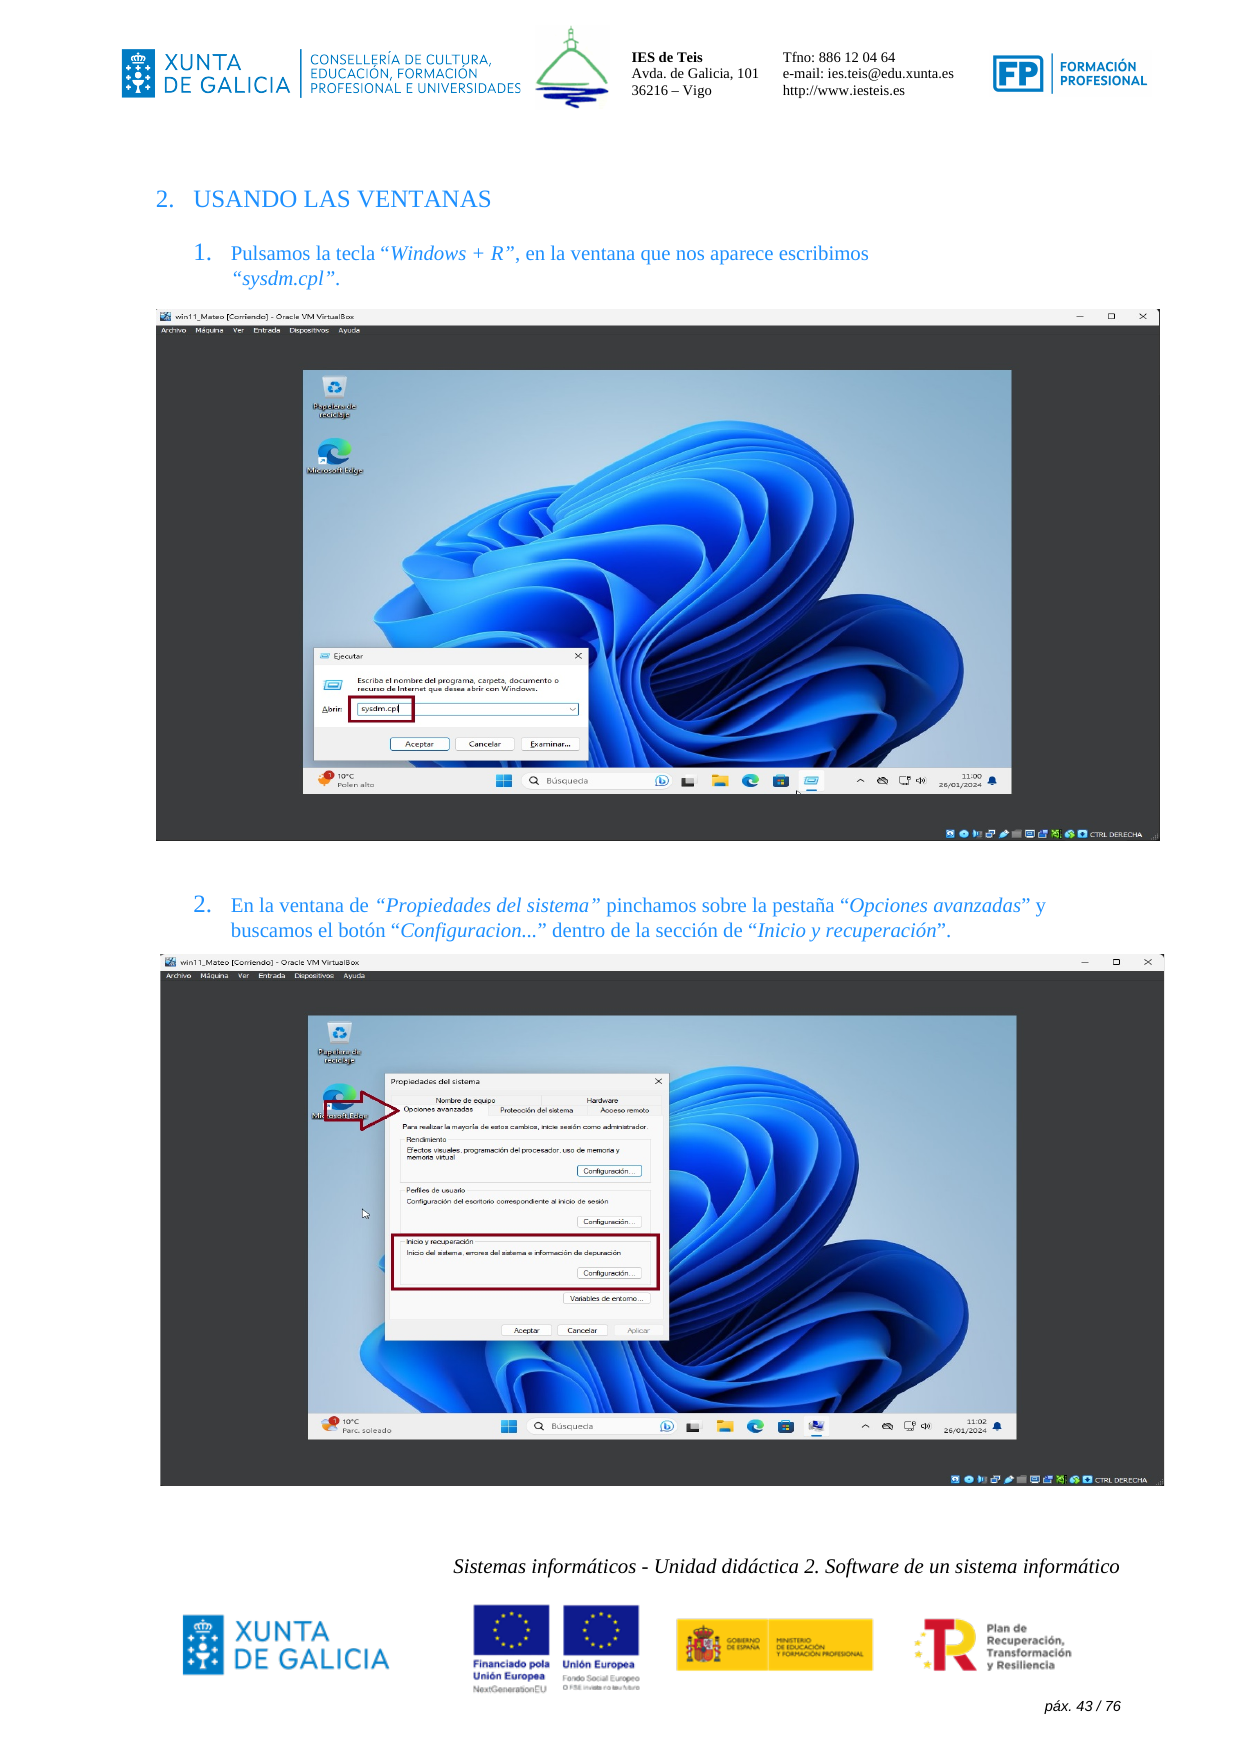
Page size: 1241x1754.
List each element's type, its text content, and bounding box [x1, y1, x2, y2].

picture [156, 309, 1160, 841]
list Pulsamos la tecla “Windows + R”, en la ventana que nos aparece escribimos [193, 237, 1122, 266]
list En la ventana de “Propiedades del sistema” pinchamos sobre la pestaña “Opciones avanzadas” y buscamos el botón “Configuracion...” dentro de la sección de “Inicio y recuperación”. [193, 889, 1122, 942]
picture [121, 49, 521, 98]
list “sysdm.cpl”. [193, 266, 1122, 290]
picture [989, 50, 1153, 97]
picture [534, 25, 611, 110]
picture [182, 1593, 1085, 1700]
picture [160, 954, 1165, 1486]
list USANDO LAS VENTANAS [156, 184, 1122, 213]
